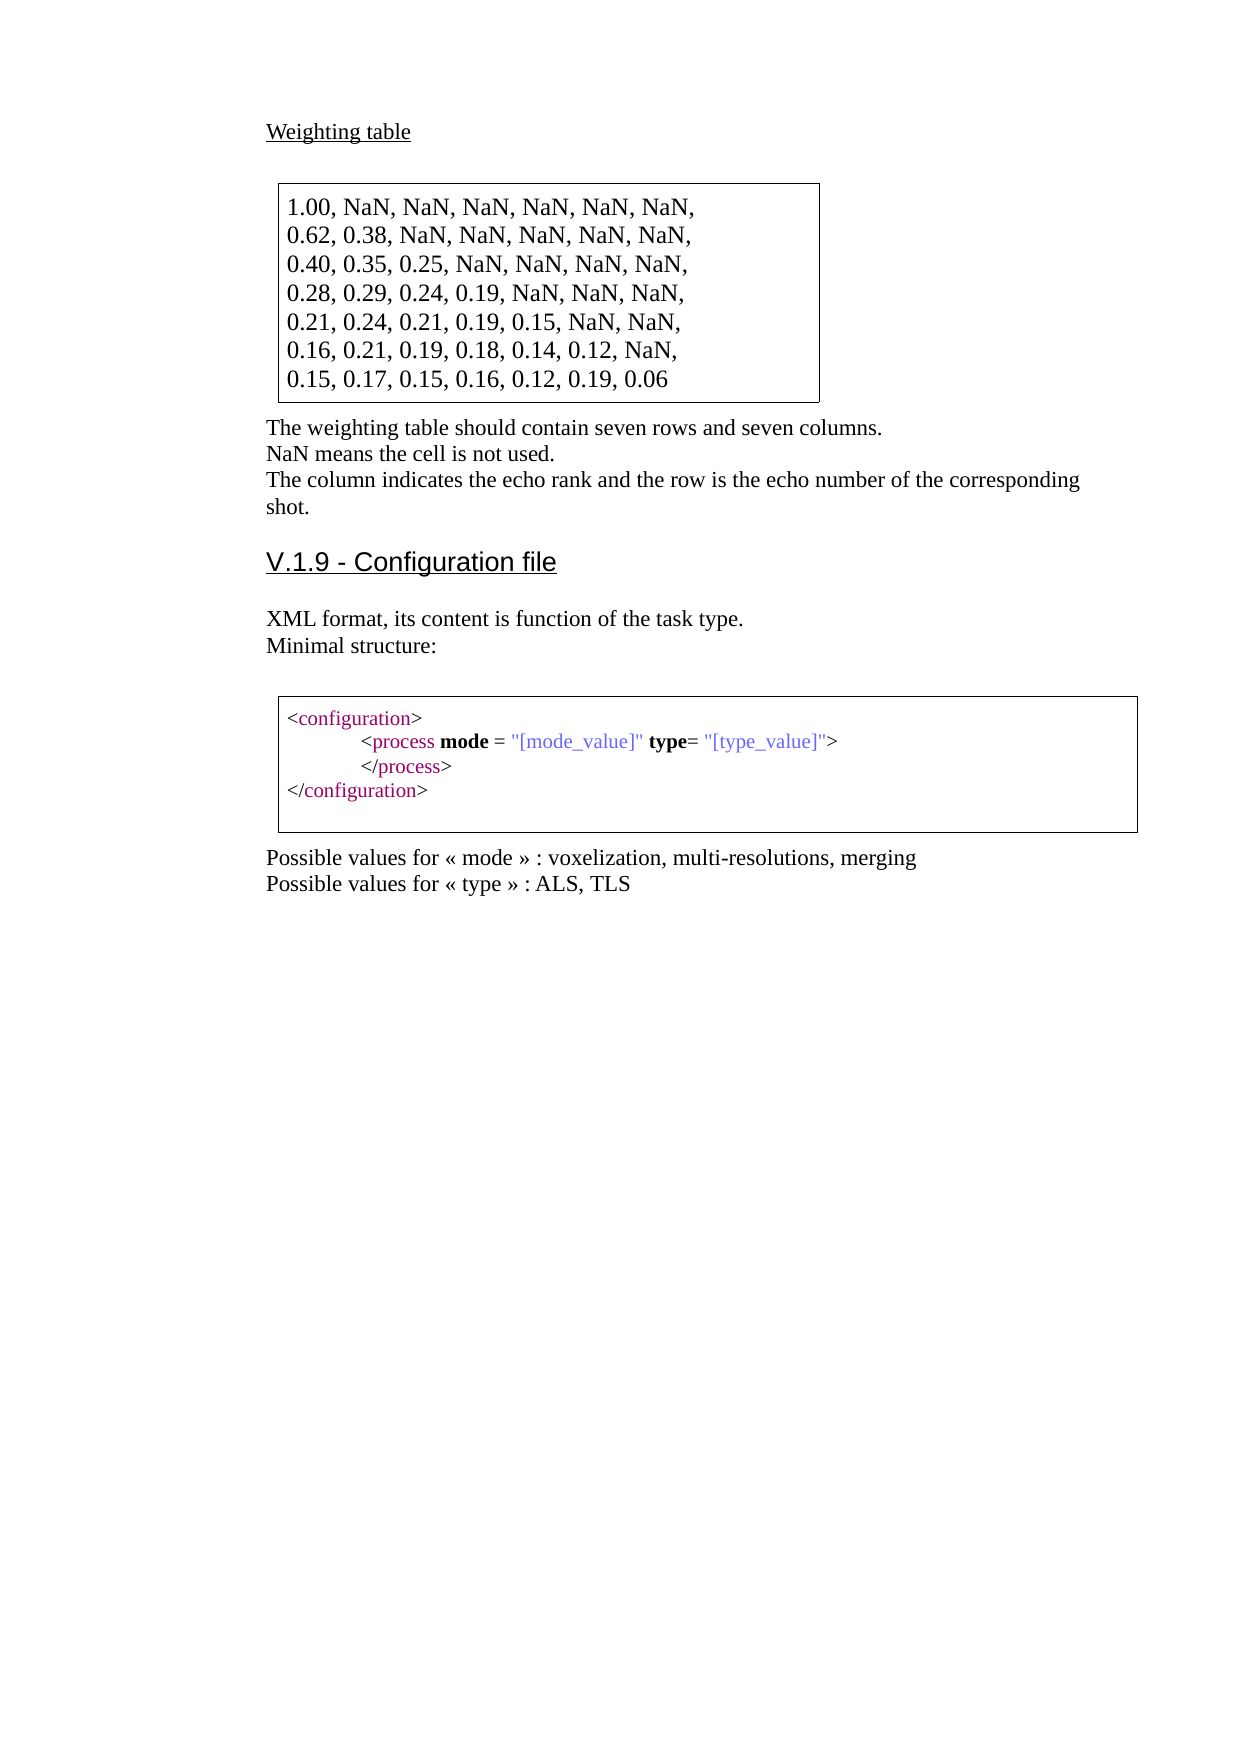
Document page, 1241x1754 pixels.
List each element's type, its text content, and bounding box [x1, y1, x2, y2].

text NaN means the cell is not used. [266, 440, 1122, 466]
text 0.16, 0.21, 0.19, 0.18, 0.14, 0.12, NaN, [287, 335, 810, 364]
text 0.62, 0.38, NaN, NaN, NaN, NaN, NaN, [287, 220, 810, 249]
text 0.15, 0.17, 0.15, 0.16, 0.12, 0.19, 0.06 [287, 364, 810, 393]
text 0.40, 0.35, 0.25, NaN, NaN, NaN, NaN, [287, 249, 810, 278]
text The weighting table should contain seven rows and seven columns. [266, 414, 1122, 440]
text XML format, its content is function of the task type. [266, 606, 1122, 632]
text 1.00, NaN, NaN, NaN, NaN, NaN, NaN, [287, 192, 810, 220]
text Possible values for « mode » : voxelization, multi-resolutions, merging [266, 844, 1122, 870]
text Weighting table [266, 118, 1122, 144]
text <process mode = "[mode_value]" type= "[type_value]"> [287, 729, 1128, 753]
text 0.28, 0.29, 0.24, 0.19, NaN, NaN, NaN, [287, 278, 810, 307]
text <configuration> [287, 705, 1128, 729]
text 0.21, 0.24, 0.21, 0.19, 0.15, NaN, NaN, [287, 307, 810, 335]
text </process> [287, 753, 1128, 778]
text Minimal structure: [266, 632, 1122, 658]
text Possible values for « type » : ALS, TLS [266, 870, 1122, 897]
subtitle V.1.9 - Configuration file [266, 546, 1122, 577]
text </configuration> [287, 778, 1128, 802]
text The column indicates the echo rank and the row is the echo number of the corresponding shot. [266, 466, 1122, 519]
